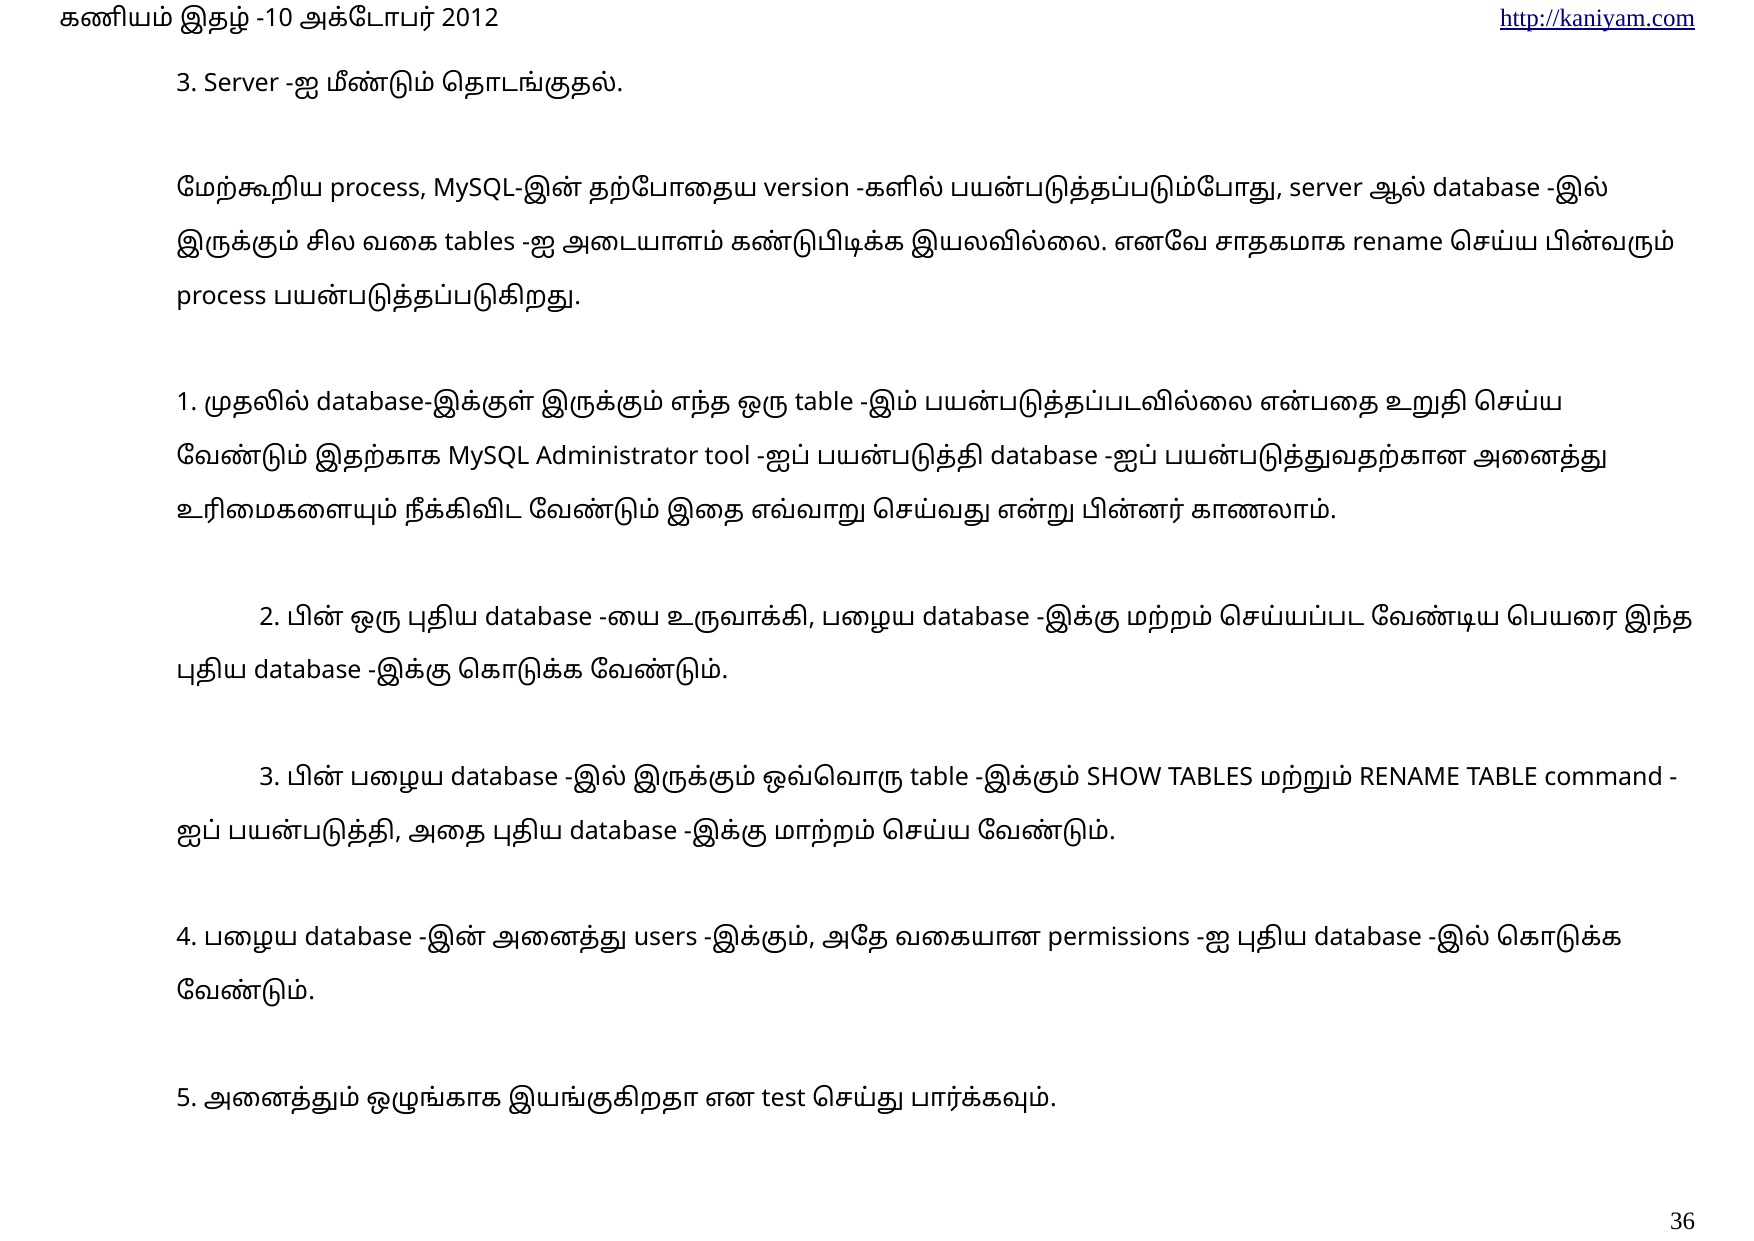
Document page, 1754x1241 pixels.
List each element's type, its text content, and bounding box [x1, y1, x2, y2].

text 3. Server -ஐ மீண்டும் தொடங்குதல். மேற்கூறிய process, MySQL-இன் தற்போதைய version -களில் பயன்படுத்தப்படும்போது, server ஆல் database -இல் இருக்கும் சில வகை tables -ஐ அடையாளம் கண்டுபிடிக்க இயலவில்லை. எனவே சாதகமாக rename செய்ய பின்வரும் process பயன்படுத்தப்படுகிறது. [176, 64, 1695, 314]
text 5. அனைத்தும் ஒழுங்காக இயங்குகிறதா என test செய்து பார்க்கவும். [176, 1028, 1695, 1116]
text 1. முதலில் database-இக்குள் இருக்கும் எந்த ஒரு table -இம் பயன்படுத்தப்படவில்லை என்பதை உறுதி செய்ய வேண்டும் இதற்காக MySQL Administrator tool -ஐப் பயன்படுத்தி database -ஐப் பயன்படுத்துவதற்கான அனைத்து உரிமைகளையும் நீக்கிவிட வேண்டும் இதை எவ்வாறு செய்வது என்று பின்னர் காணலாம். [176, 333, 1695, 529]
text 4. பழைய database -இன் அனைத்து users -இக்கும், அதே வகையான permissions -ஐ புதிய database -இல் கொடுக்க வேண்டும். [176, 868, 1695, 1010]
text 3. பின் பழைய database -இல் இருக்கும் ஒவ்வொரு table -இக்கும் SHOW TABLES மற்றும் RENAME TABLE command -ஐப் பயன்படுத்தி, அதை புதிய database -இக்கு மாற்றம் செய்ய வேண்டும். [176, 758, 1695, 849]
text 2. பின் ஒரு புதிய database -யை உருவாக்கி, பழைய database -இக்கு மற்றம் செய்யப்பட வேண்டிய பெயரை இந்த புதிய database -இக்கு கொடுக்க வேண்டும். [176, 598, 1695, 689]
